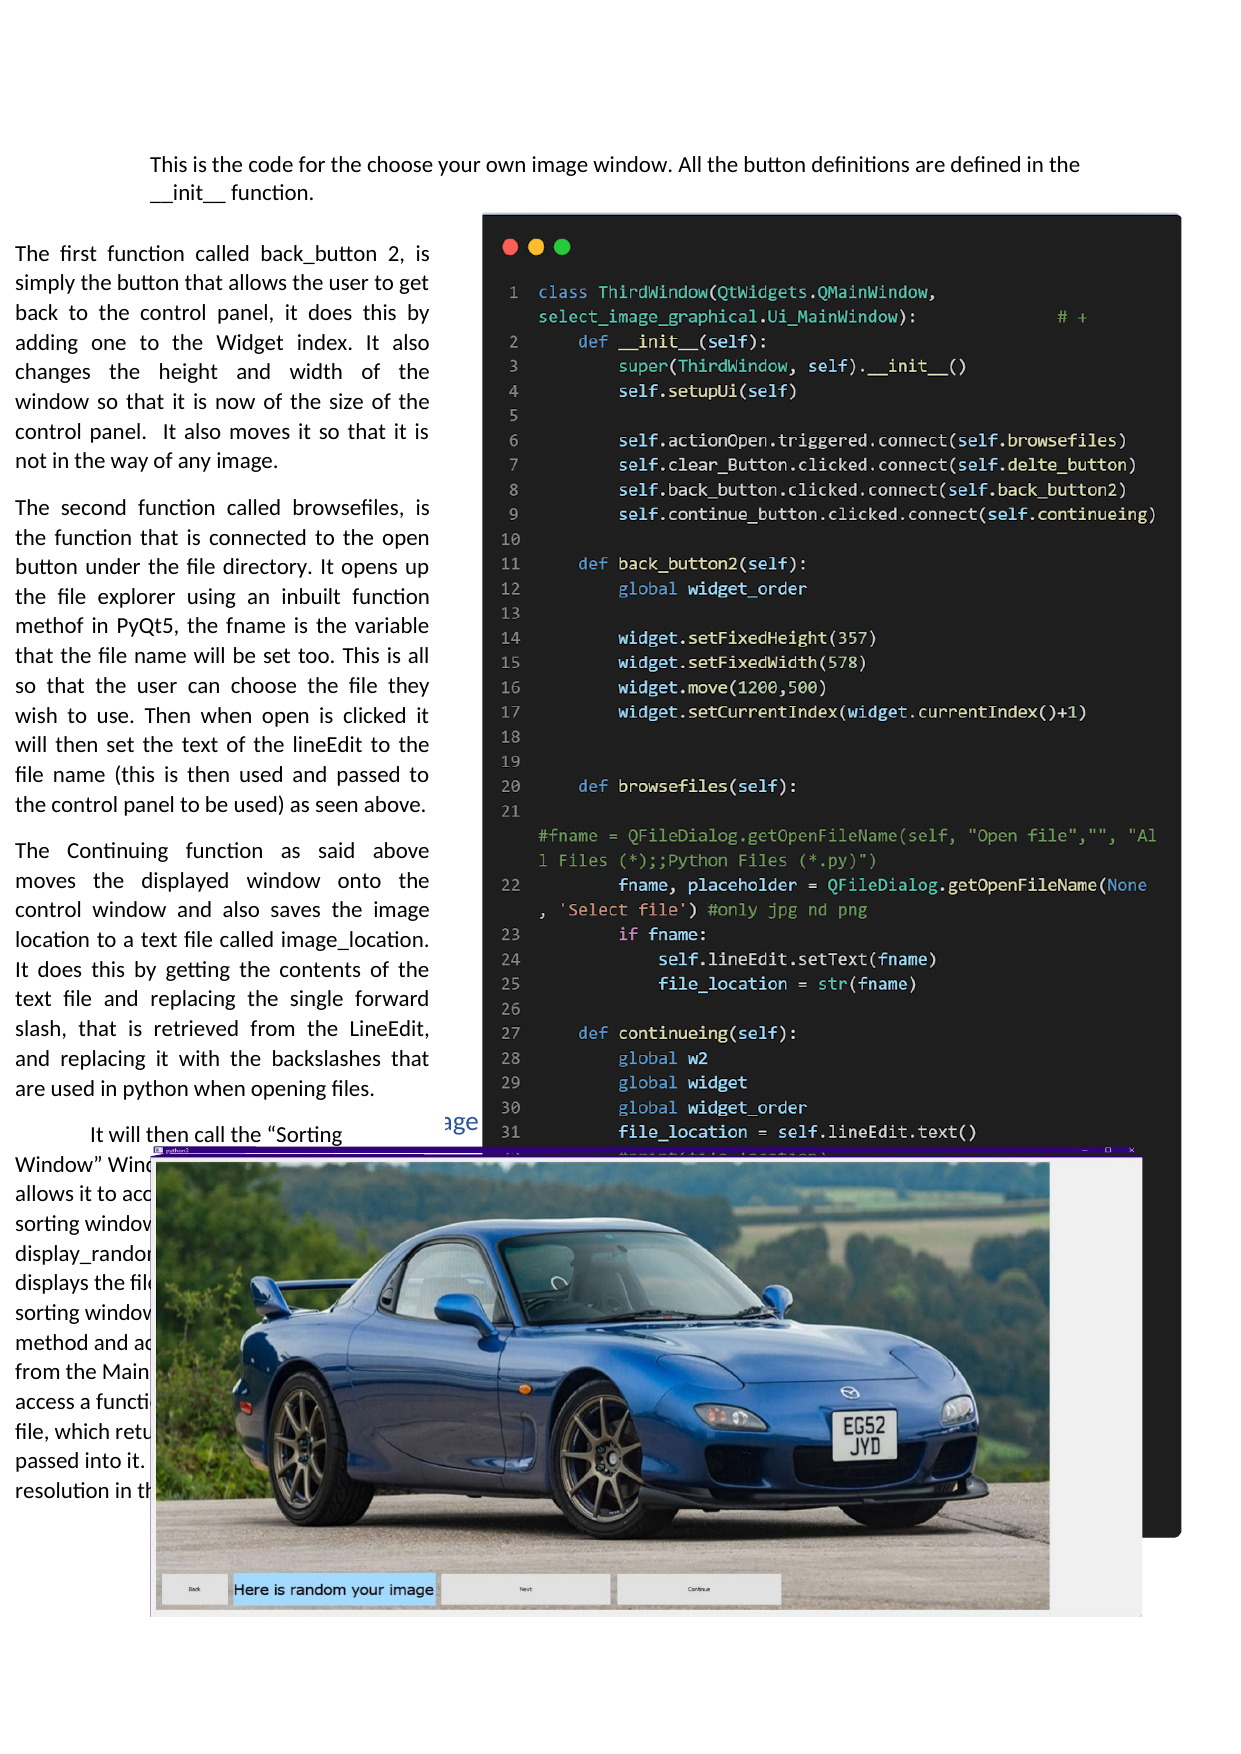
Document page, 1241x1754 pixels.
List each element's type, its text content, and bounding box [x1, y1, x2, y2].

text The Continuing function as said above moves the displayed window onto the control window and also saves the image location to a text file called image_location. It does this by getting the contents of the text file and replacing the single forward slash, that is retrieved from the LineEdit, and replacing it with the backslashes that are used in python when opening files. [15, 836, 430, 1102]
text The first function called back_button 2, is simply the button that allows the user to get back to the control panel, it does this by adding one to the Widget index. It also changes the height and width of the window so that it is now of the size of the control panel. It also moves it so that it is not in the way of any image. [15, 239, 430, 474]
text This is the code for the choose your own image window. All the button definitions are defined in the __init__ function. [150, 150, 1090, 206]
subtitle Part 5 – Select Random Image [445, 1104, 482, 1137]
text It will then call the “Sorting Window” Window variable called w2, this allows it to access function from inside the sorting window class. In this case it calls the display_randomized file which simply displays the file that is passed into it, in the sorting window. It then uses the same method and access the resolution function from the Main Window class. This function access a function from the Randomize_img file, which return the image of the file passed into it. It will then display this given resolution in the control panel. [15, 1120, 430, 1504]
text The second function called browsefiles, is the function that is connected to the open button under the file directory. It opens up the file explorer using an inbuilt function methof in PyQt5, the fname is the variable that the file name will be set too. This is all so that the user can choose the file they wish to use. Then when open is clicked it will then set the text of the lineEdit to the file name (this is then used and passed to the control panel to be used) as seen above. [15, 493, 430, 818]
